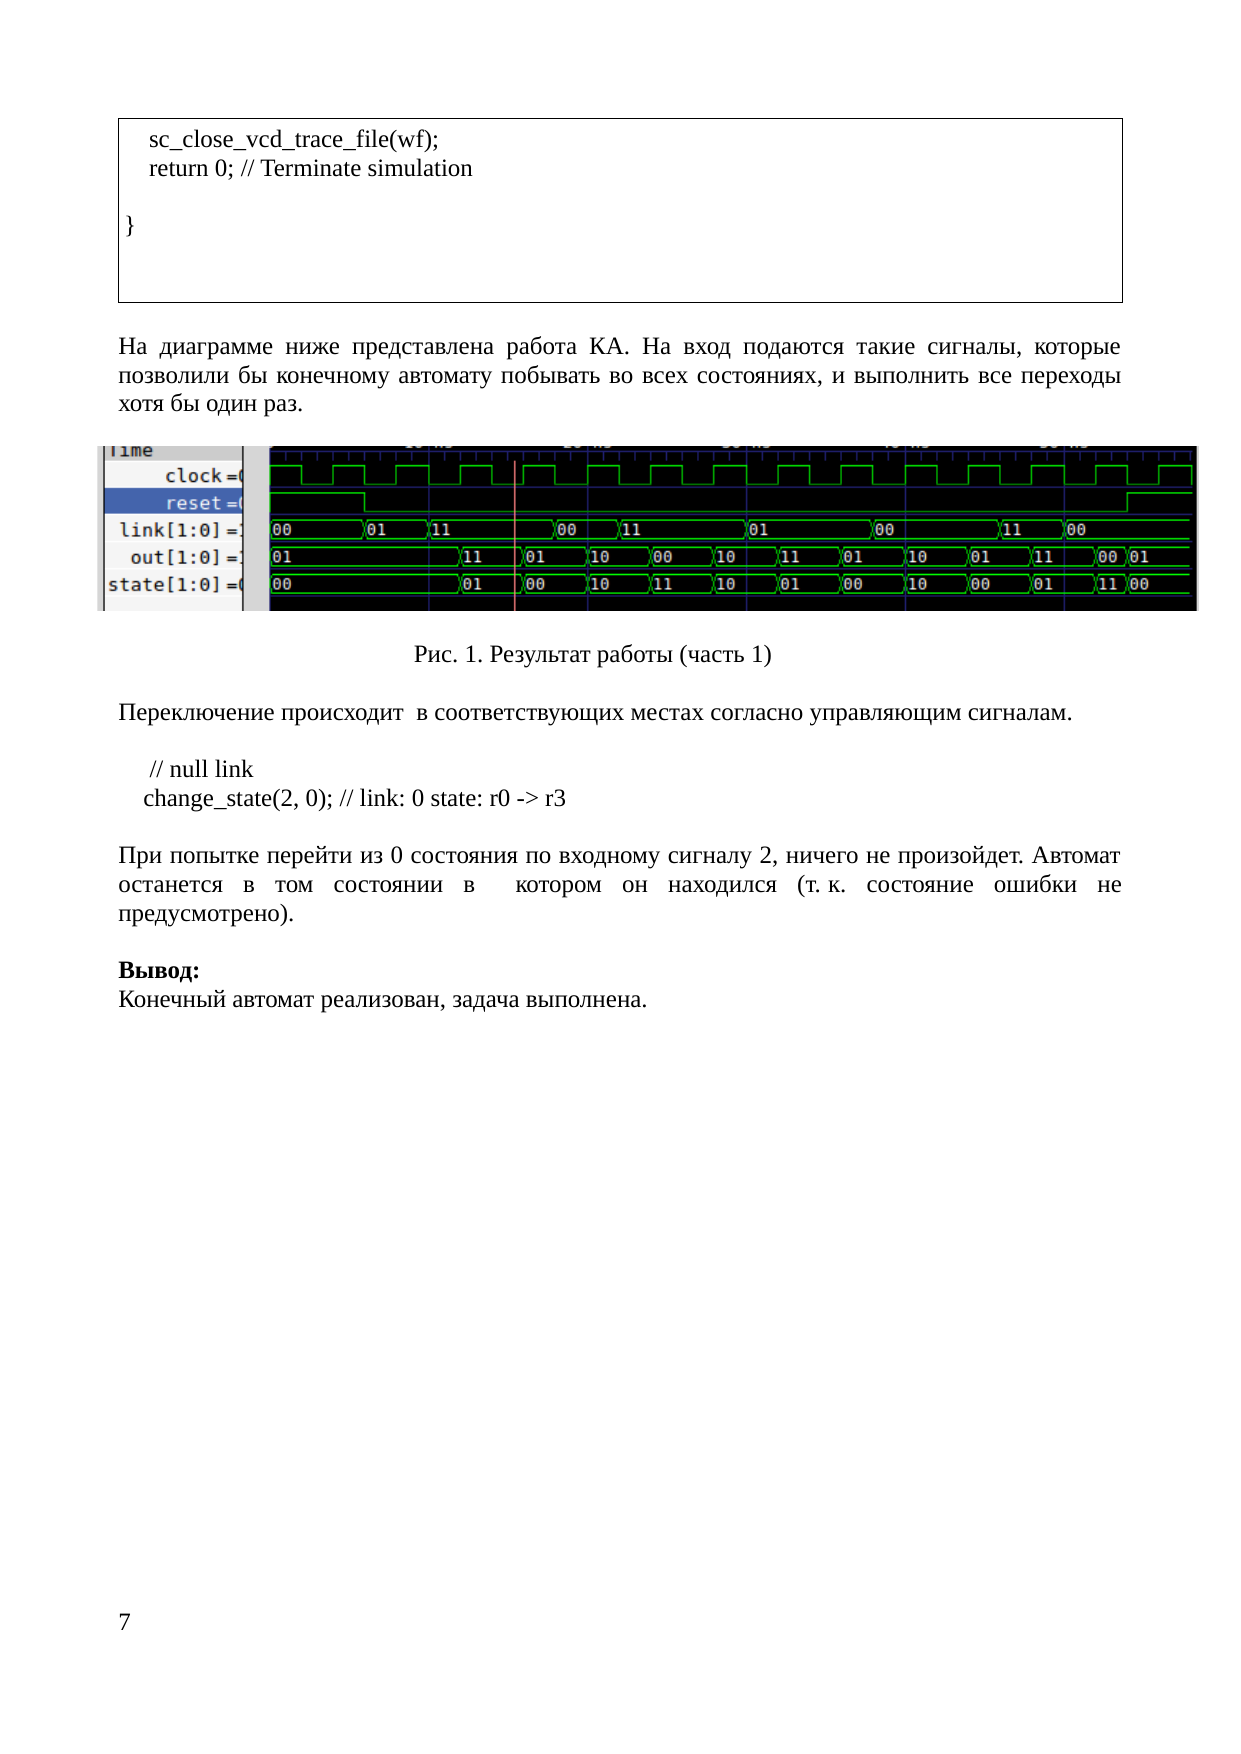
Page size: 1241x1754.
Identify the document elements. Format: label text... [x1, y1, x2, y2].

text При попытке перейти из 0 состояния по входному сигналу 2, ничего не произойдет. Автомат останется в том состоянии в котором он находился (т. к. состояние ошибки не предусмотрено). [118, 841, 1122, 927]
text Переключение происходит в соответствующих местах согласно управляющим сигналам. [118, 697, 1122, 726]
text change_state(2, 0); // link: 0 state: r0 -> r3 [118, 783, 1122, 812]
picture [97, 446, 1199, 611]
text На диаграмме ниже представлена работа КА. На вход подаются такие сигналы, которые позволили бы конечному автомату побывать во всех состояниях, и выполнить все переходы хотя бы один раз. [118, 331, 1122, 417]
text Конечный автомат реализован, задача выполнена. [118, 984, 1122, 1013]
text // null link [118, 754, 1122, 783]
text Вывод: [118, 956, 1122, 984]
text Рис. 1. Результат работы (часть 1) [118, 639, 1122, 668]
table_header sc_close_vcd_trace_file(wf); return 0; // Terminate simulation } [119, 119, 1122, 302]
